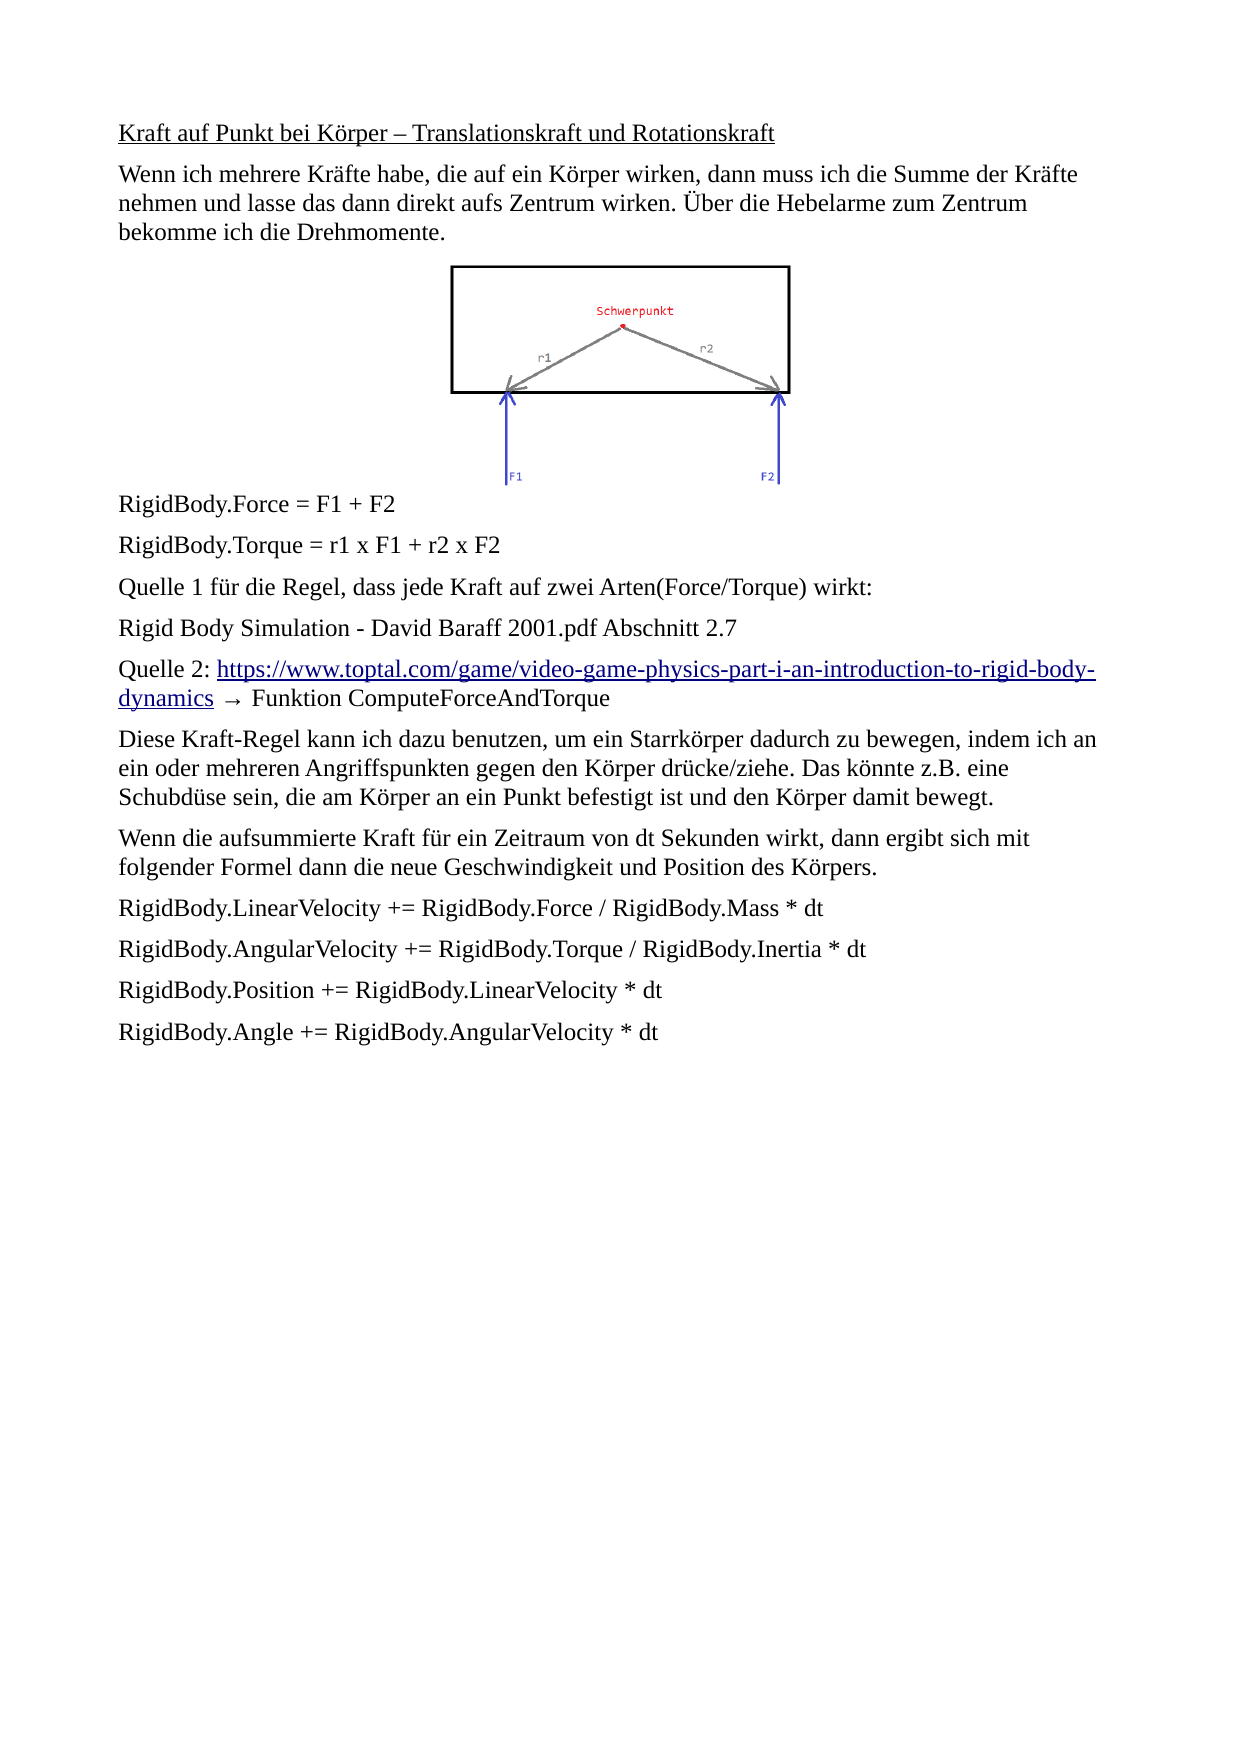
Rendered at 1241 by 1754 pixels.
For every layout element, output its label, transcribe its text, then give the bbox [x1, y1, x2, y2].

text Wenn ich mehrere Kräfte habe, die auf ein Körper wirken, dann muss ich die Summe der Kräfte nehmen und lasse das dann direkt aufs Zentrum wirken. Über die Hebelarme zum Zentrum bekomme ich die Drehmomente. [118, 159, 1122, 246]
text RigidBody.Angle += RigidBody.AngularVelocity * dt [118, 1017, 1122, 1045]
text RigidBody.Position += RigidBody.LinearVelocity * dt [118, 975, 1122, 1004]
text Quelle 1 für die Regel, dass jede Kraft auf zwei Arten(Force/Torque) wirkt: [118, 572, 1122, 600]
picture [445, 258, 795, 490]
text Rigid Body Simulation - David Baraff 2001.pdf Abschnitt 2.7 [118, 613, 1122, 642]
text RigidBody.Torque = r1 x F1 + r2 x F2 [118, 530, 1122, 559]
text RigidBody.AngularVelocity += RigidBody.Torque / RigidBody.Inertia * dt [118, 934, 1122, 963]
text RigidBody.LinearVelocity += RigidBody.Force / RigidBody.Mass * dt [118, 893, 1122, 922]
text Wenn die aufsummierte Kraft für ein Zeitraum von dt Sekunden wirkt, dann ergibt sich mit folgender Formel dann die neue Geschwindigkeit und Position des Körpers. [118, 823, 1122, 880]
text RigidBody.Force = F1 + F2 [118, 258, 1122, 518]
text Kraft auf Punkt bei Körper – Translationskraft und Rotationskraft [118, 118, 1122, 147]
text Quelle 2: https://www.toptal.com/game/video-game-physics-part-i-an-introduction-to-rigid-body-dynamics → Funktion ComputeForceAndTorque [118, 654, 1122, 712]
text Diese Kraft-Regel kann ich dazu benutzen, um ein Starrkörper dadurch zu bewegen, indem ich an ein oder mehreren Angriffspunkten gegen den Körper drücke/ziehe. Das könnte z.B. eine Schubdüse sein, die am Körper an ein Punkt befestigt ist und den Körper damit bewegt. [118, 724, 1122, 810]
